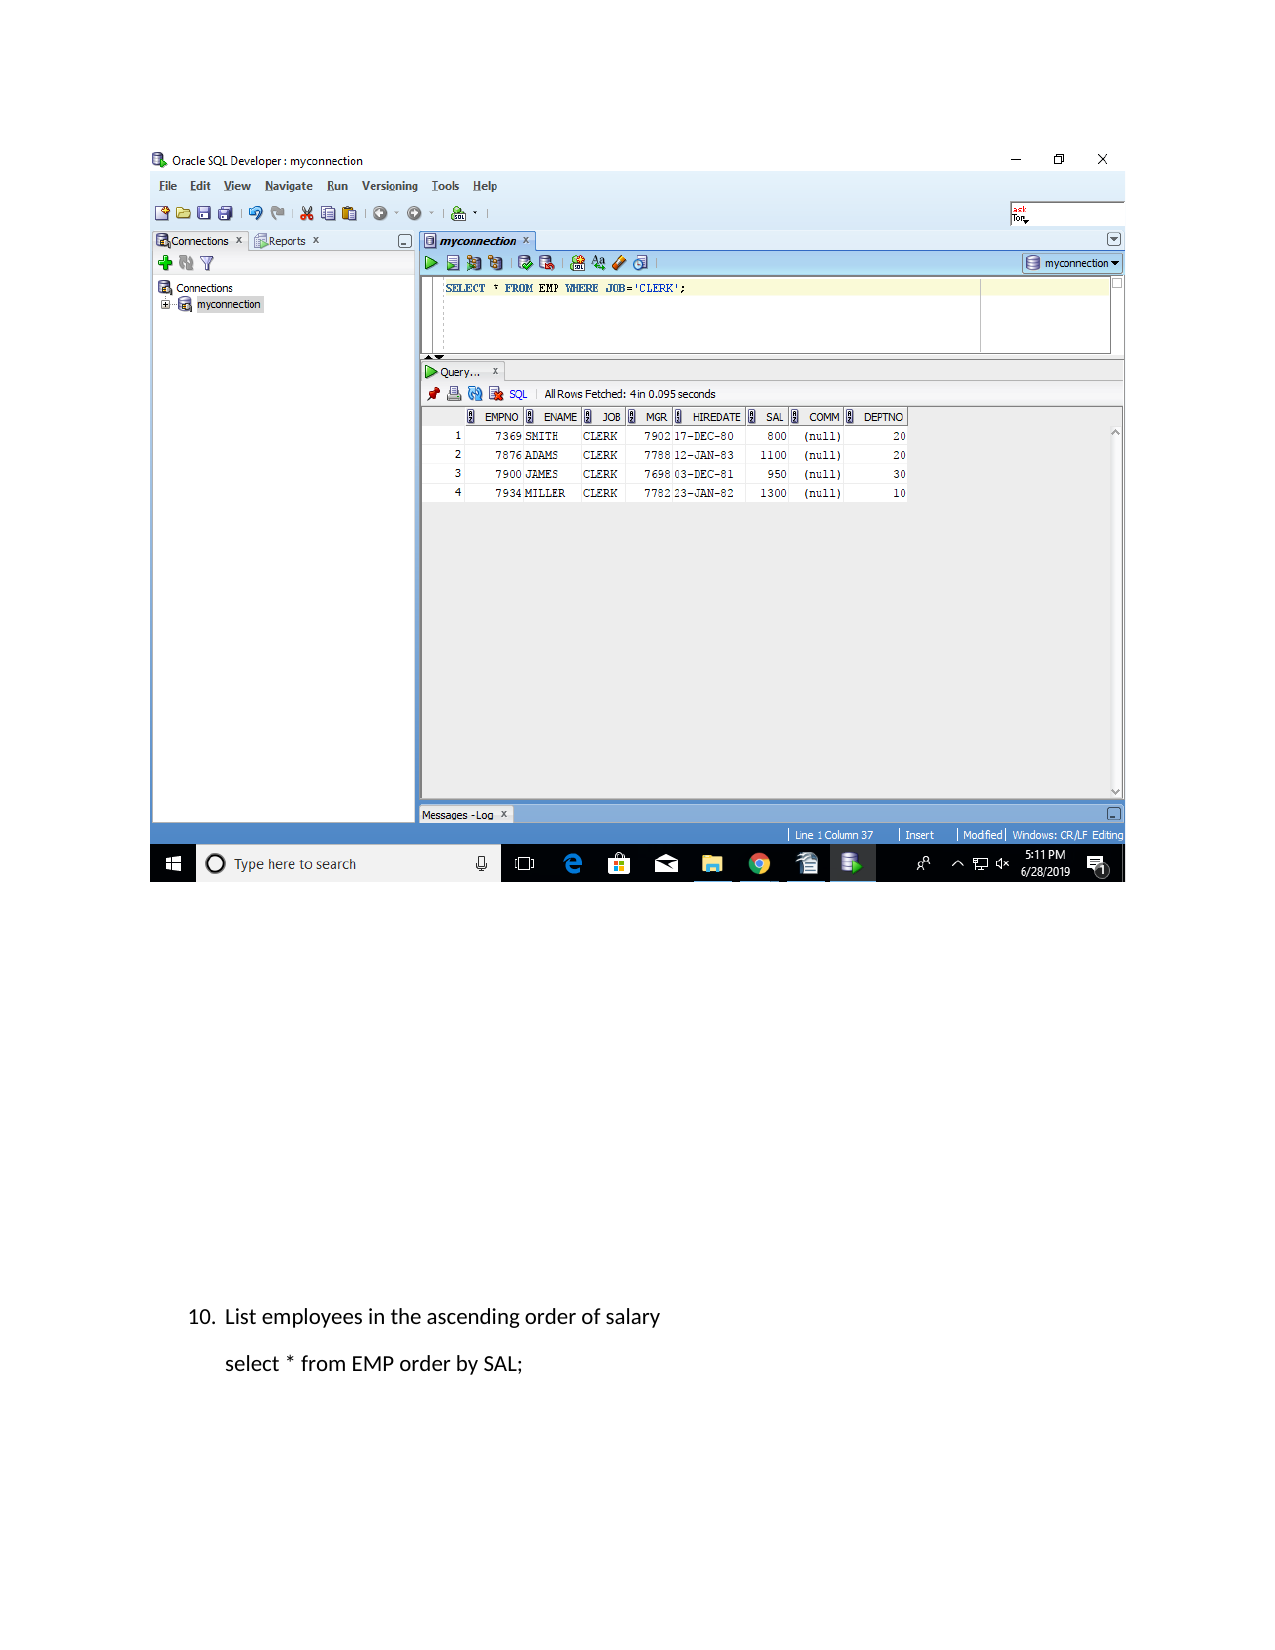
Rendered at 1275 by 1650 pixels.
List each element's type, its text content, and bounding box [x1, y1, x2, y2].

list List employees in the ascending order of salary [187, 1302, 1125, 1330]
list select * from EMP order by SAL; [187, 1349, 1125, 1377]
picture [150, 150, 1125, 882]
